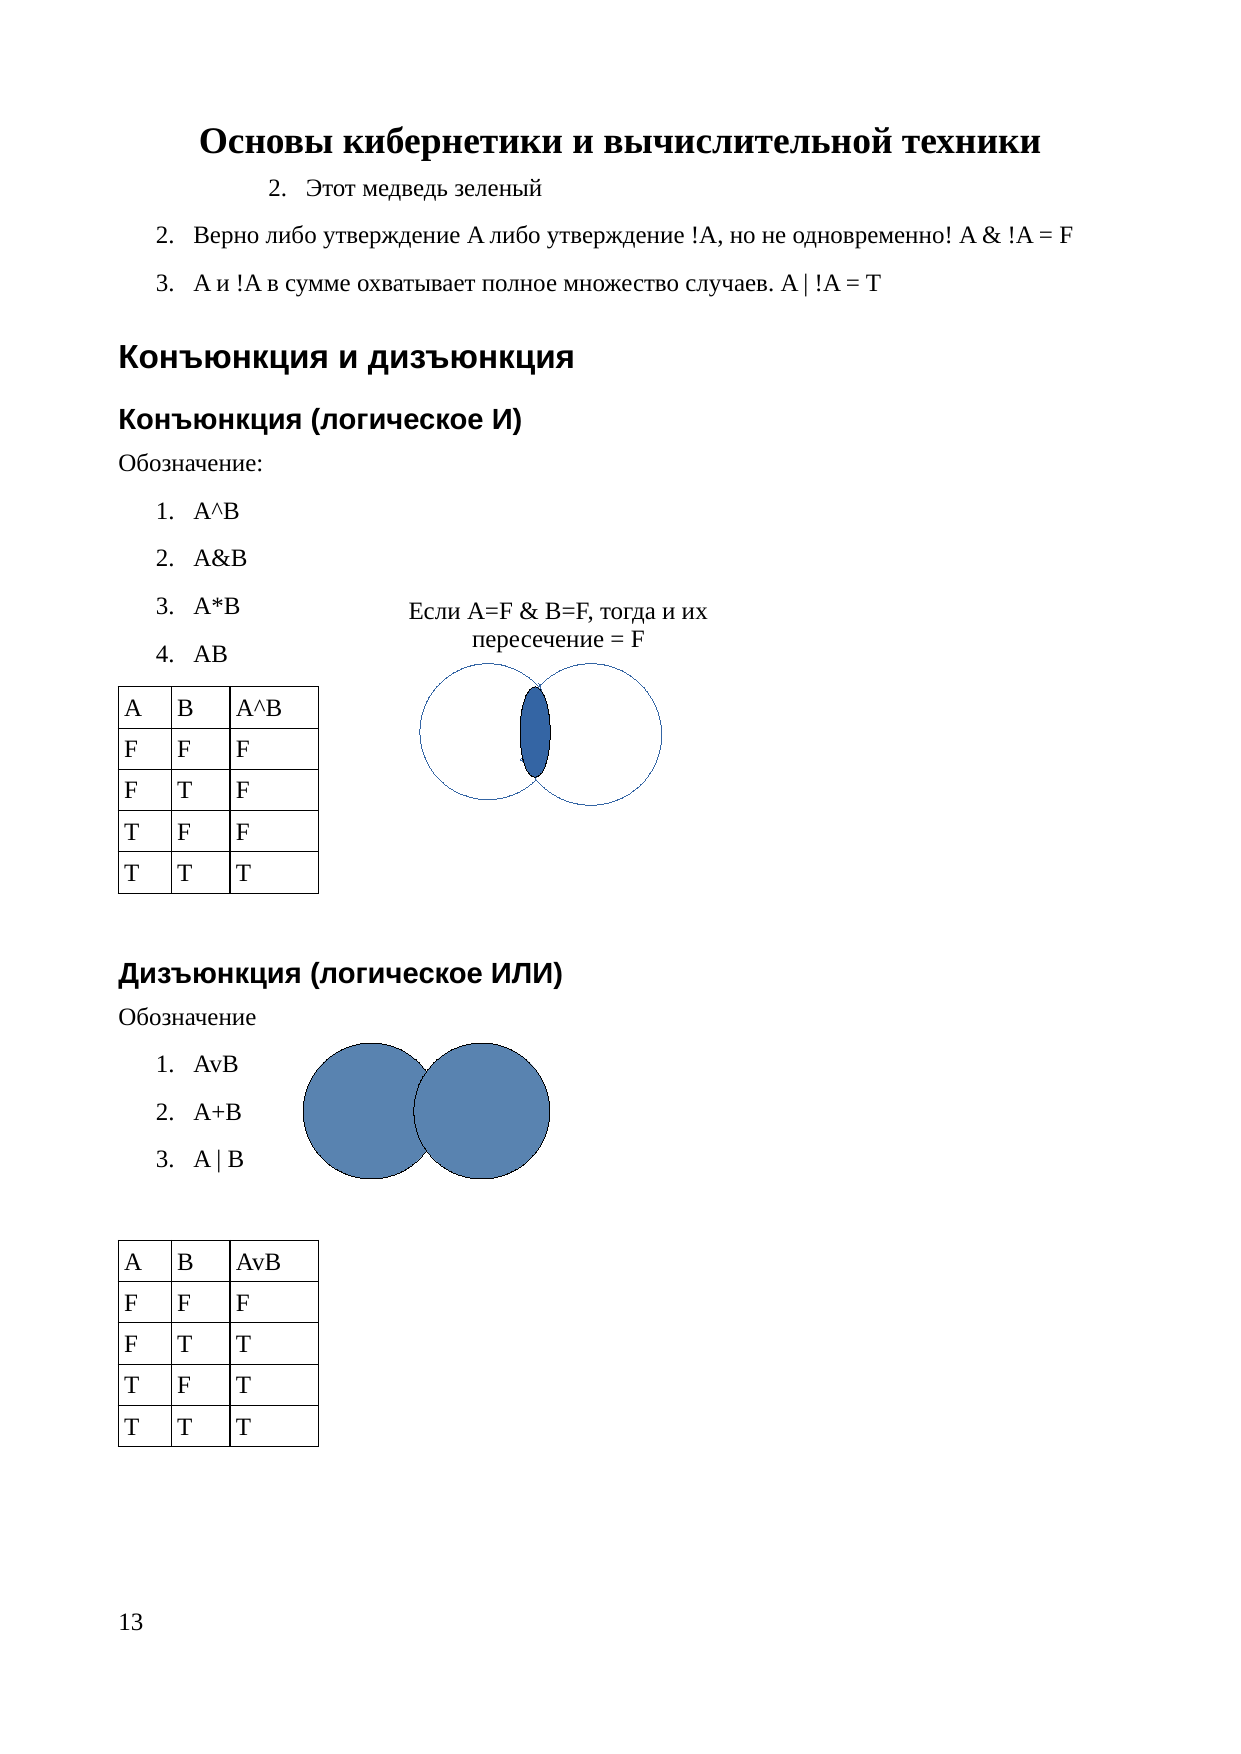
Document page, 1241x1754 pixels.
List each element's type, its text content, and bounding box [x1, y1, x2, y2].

table_cell T [231, 852, 318, 892]
table_cell T [172, 770, 229, 810]
list A*B [156, 591, 1122, 620]
list A^B [156, 496, 1122, 524]
table_cell F [119, 1323, 171, 1363]
table_header A^B [231, 687, 318, 727]
table_cell T [231, 1365, 318, 1405]
table_cell T [119, 1365, 171, 1405]
table_cell F [172, 811, 229, 851]
table_cell F [172, 729, 229, 769]
table_cell F [231, 729, 318, 769]
list A&B [156, 543, 1122, 572]
list [512, 1144, 1122, 1173]
table_header A [119, 687, 171, 727]
table_header AvB [231, 1241, 318, 1281]
subtitle Конъюнкция (логическое И) [118, 402, 1122, 436]
table_cell T [119, 852, 171, 892]
list AB [156, 639, 1122, 667]
list A и !A в сумме охватывает полное множество случаев. A | !A = T [156, 268, 1122, 297]
table_cell T [172, 852, 229, 892]
table_cell F [231, 811, 318, 851]
table_cell T [172, 1323, 229, 1363]
table_cell F [231, 770, 318, 810]
table_cell F [119, 770, 171, 810]
table_cell F [172, 1365, 229, 1405]
table_cell T [119, 811, 171, 851]
list [549, 1097, 1122, 1126]
list AvB [156, 1049, 341, 1078]
table_cell F [172, 1282, 229, 1322]
table_cell F [119, 729, 171, 769]
list A | B [156, 1144, 341, 1173]
list [402, 1152, 451, 1173]
list [402, 1049, 451, 1070]
list Верно либо утверждение A либо утверждение !A, но не одновременно! A & !A = F [156, 221, 1122, 249]
text Обозначение [118, 1002, 1122, 1031]
text Обозначение: [118, 448, 1122, 477]
table_header A [119, 1241, 171, 1281]
list Этот медведь зеленый [268, 173, 1122, 202]
list A+B [156, 1097, 304, 1126]
list [512, 1049, 1122, 1078]
table_cell T [231, 1323, 318, 1363]
table_header B [172, 687, 229, 727]
table_cell F [119, 1282, 171, 1322]
subtitle Конъюнкция и дизъюнкция [118, 337, 1122, 375]
subtitle Дизъюнкция (логическое ИЛИ) [118, 956, 1122, 989]
table_cell T [172, 1406, 229, 1446]
table_cell T [119, 1406, 171, 1446]
table_cell F [231, 1282, 318, 1322]
table_cell T [231, 1406, 318, 1446]
table_header B [172, 1241, 229, 1281]
